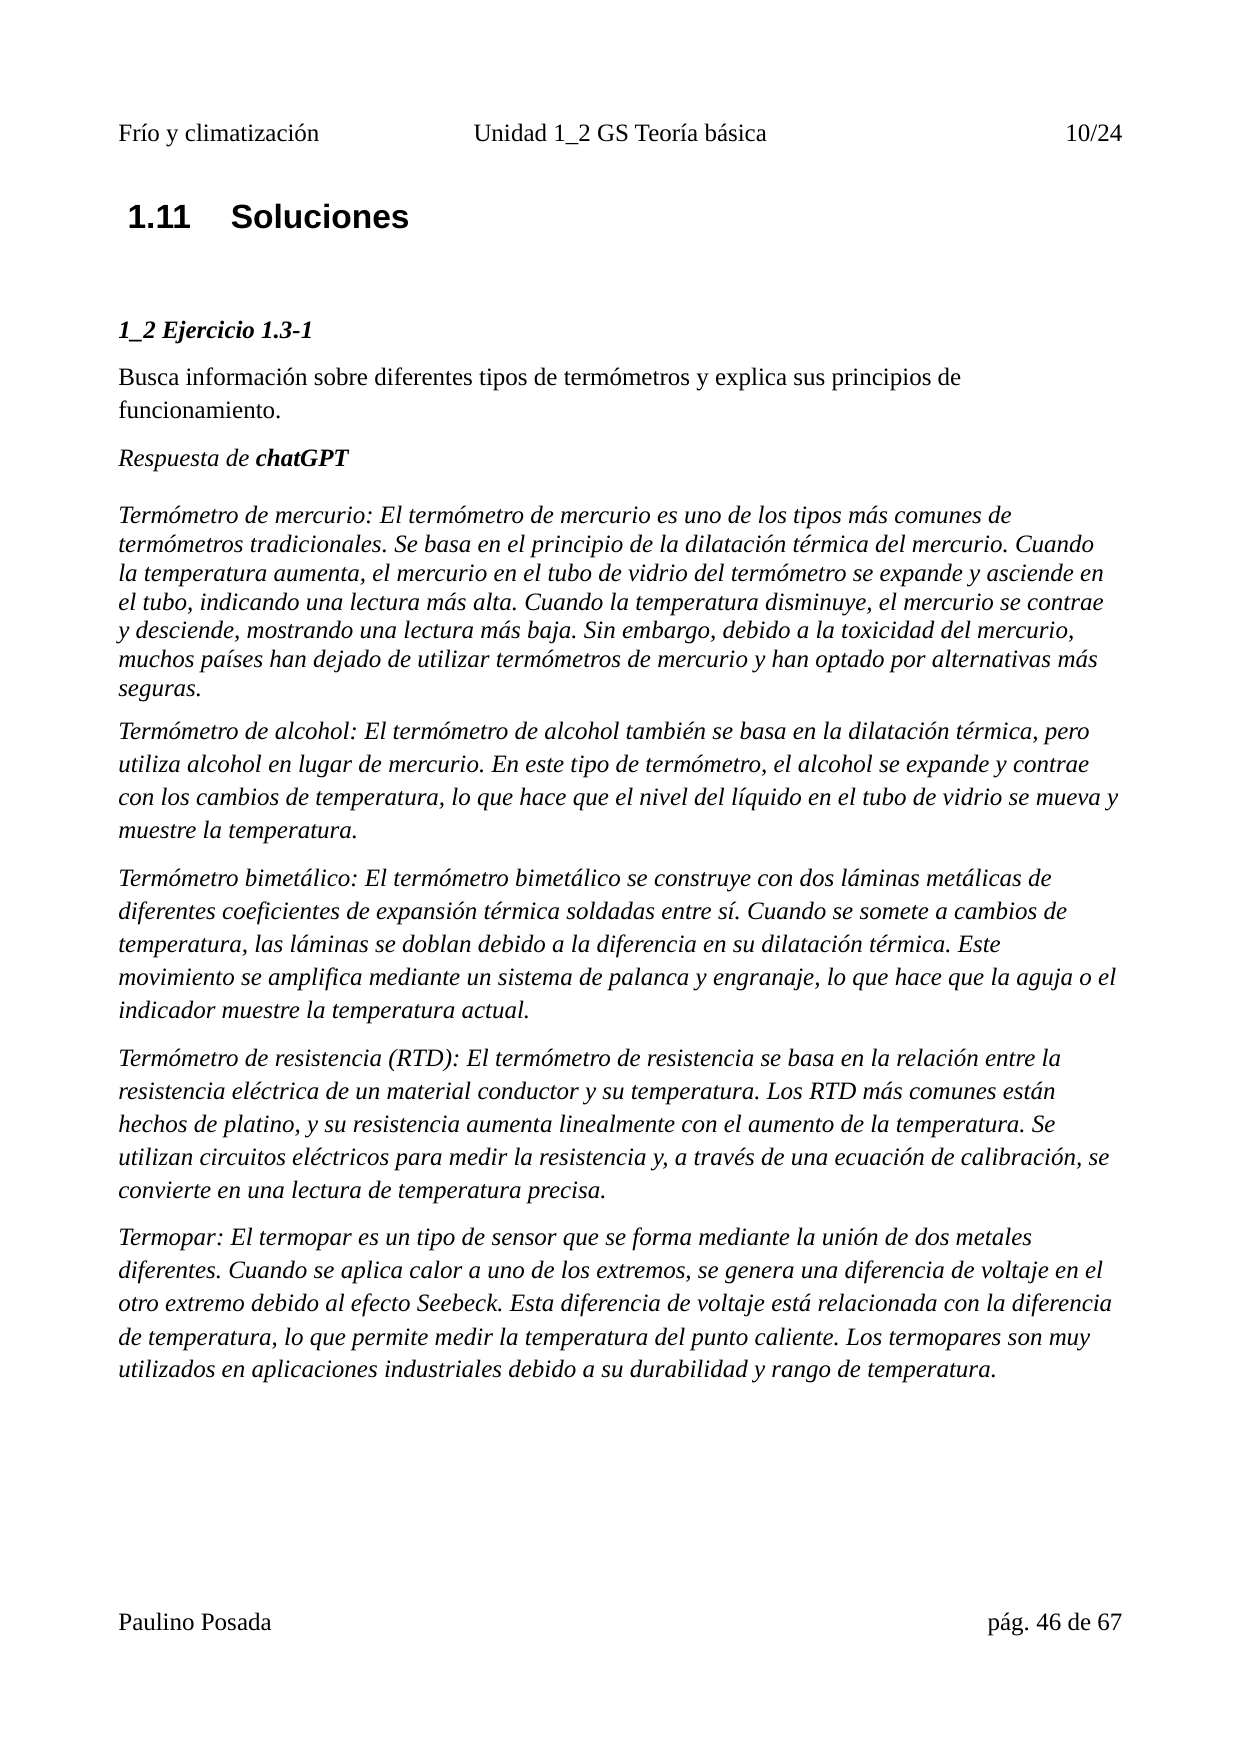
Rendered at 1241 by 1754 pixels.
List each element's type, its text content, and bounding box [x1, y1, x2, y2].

text 1_2 Ejercicio 1.3-1 [118, 315, 1122, 343]
text Termómetro de mercurio: El termómetro de mercurio es uno de los tipos más comunes de termómetros tradicionales. Se basa en el principio de la dilatación térmica del mercurio. Cuando la temperatura aumenta, el mercurio en el tubo de vidrio del termómetro se expande y asciende en el tubo, indicando una lectura más alta. Cuando la temperatura disminuye, el mercurio se contrae y desciende, mostrando una lectura más baja. Sin embargo, debido a la toxicidad del mercurio, muchos países han dejado de utilizar termómetros de mercurio y han optado por alternativas más seguras. [118, 501, 1122, 702]
text Termopar: El termopar es un tipo de sensor que se forma mediante la unión de dos metales diferentes. Cuando se aplica calor a uno de los extremos, se genera una diferencia de voltaje en el otro extremo debido al efecto Seebeck. Esta diferencia de voltaje está relacionada con la diferencia de temperatura, lo que permite medir la temperatura del punto caliente. Los termopares son muy utilizados en aplicaciones industriales debido a su durabilidad y rango de temperatura. [118, 1222, 1122, 1383]
text Busca información sobre diferentes tipos de termómetros y explica sus principios de funcionamiento. [118, 362, 1122, 424]
text Termómetro de alcohol: El termómetro de alcohol también se basa en la dilatación térmica, pero utiliza alcohol en lugar de mercurio. En este tipo de termómetro, el alcohol se expande y contrae con los cambios de temperatura, lo que hace que el nivel del líquido en el tubo de vidrio se mueva y muestre la temperatura. [118, 716, 1122, 844]
text Respuesta de chatGPT [118, 443, 1122, 472]
text Termómetro de resistencia (RTD): El termómetro de resistencia se basa en la relación entre la resistencia eléctrica de un material conductor y su temperatura. Los RTD más comunes están hechos de platino, y su resistencia aumenta linealmente con el aumento de la temperatura. Se utilizan circuitos eléctricos para medir la resistencia y, a través de una ecuación de calibración, se convierte en una lectura de temperatura precisa. [118, 1043, 1122, 1204]
subtitle Soluciones [118, 197, 1122, 236]
text Termómetro bimetálico: El termómetro bimetálico se construye con dos láminas metálicas de diferentes coeficientes de expansión térmica soldadas entre sí. Cuando se somete a cambios de temperatura, las láminas se doblan debido a la diferencia en su dilatación térmica. Este movimiento se amplifica mediante un sistema de palanca y engranaje, lo que hace que la aguja o el indicador muestre la temperatura actual. [118, 863, 1122, 1024]
